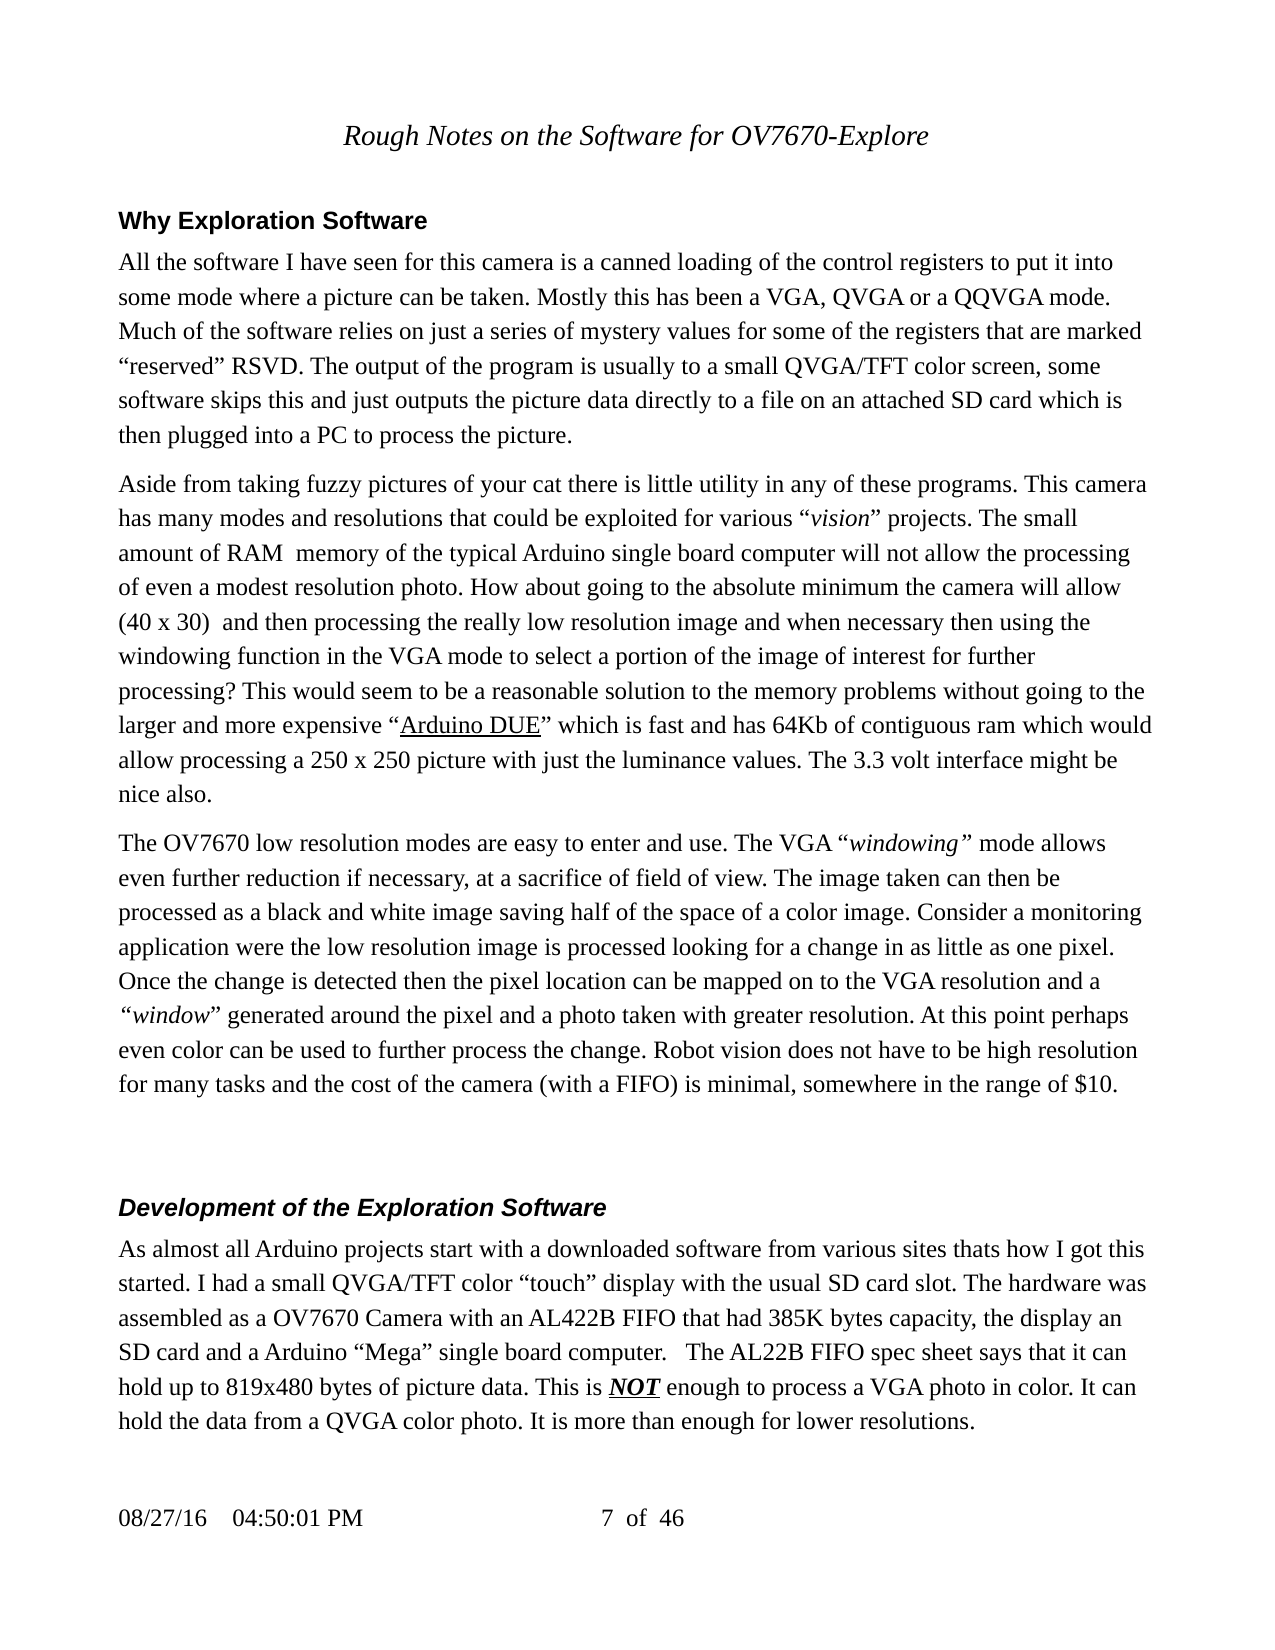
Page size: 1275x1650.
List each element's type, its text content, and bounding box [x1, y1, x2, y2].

text The OV7670 low resolution modes are easy to enter and use. The VGA “windowing” mode allows even further reduction if necessary, at a sacrifice of field of view. The image taken can then be processed as a black and white image saving half of the space of a color image. Consider a monitoring application were the low resolution image is processed looking for a change in as little as one pixel. Once the change is detected then the pixel location can be mapped on to the VGA resolution and a “window” generated around the pixel and a photo taken with greater resolution. At this point perhaps even color can be used to further process the change. Robot vision does not have to be high resolution for many tasks and the cost of the camera (with a FIFO) is minimal, somewhere in the range of $10. [118, 828, 1157, 1098]
text As almost all Arduino projects start with a downloaded software from various sites thats how I got this started. I had a small QVGA/TFT color “touch” display with the usual SD card slot. The hardware was assembled as a OV7670 Camera with an AL422B FIFO that had 385K bytes capacity, the display an SD card and a Arduino “Mega” single board computer. The AL22B FIFO spec sheet says that it can hold up to 819x480 bytes of picture data. This is NOT enough to process a VGA photo in color. It can hold the data from a QVGA color photo. It is more than enough for lower resolutions. [118, 1234, 1157, 1435]
subtitle Why Exploration Software [118, 206, 1157, 235]
text Aside from taking fuzzy pictures of your cat there is little utility in any of these programs. This camera has many modes and resolutions that could be exploited for various “vision” projects. The small amount of RAM memory of the typical Arduino single board computer will not allow the processing of even a modest resolution photo. How about going to the absolute minimum the camera will allow (40 x 30) and then processing the really low resolution image and when necessary then using the windowing function in the VGA mode to select a portion of the image of interest for further processing? This would seem to be a reasonable solution to the memory problems without going to the larger and more expensive “Arduino DUE” which is fast and has 64Kb of contiguous ram which would allow processing a 250 x 250 picture with just the luminance values. The 3.3 volt interface might be nice also. [118, 469, 1157, 808]
text All the software I have seen for this camera is a canned loading of the control registers to put it into some mode where a picture can be taken. Mostly this has been a VGA, QVGA or a QQVGA mode. Much of the software relies on just a series of mystery values for some of the registers that are marked “reserved” RSVD. The output of the program is usually to a small QVGA/TFT color screen, some software skips this and just outputs the picture data directly to a file on an attached SD card which is then plugged into a PC to process the picture. [118, 247, 1157, 448]
subtitle Development of the Exploration Software [118, 1193, 1157, 1221]
